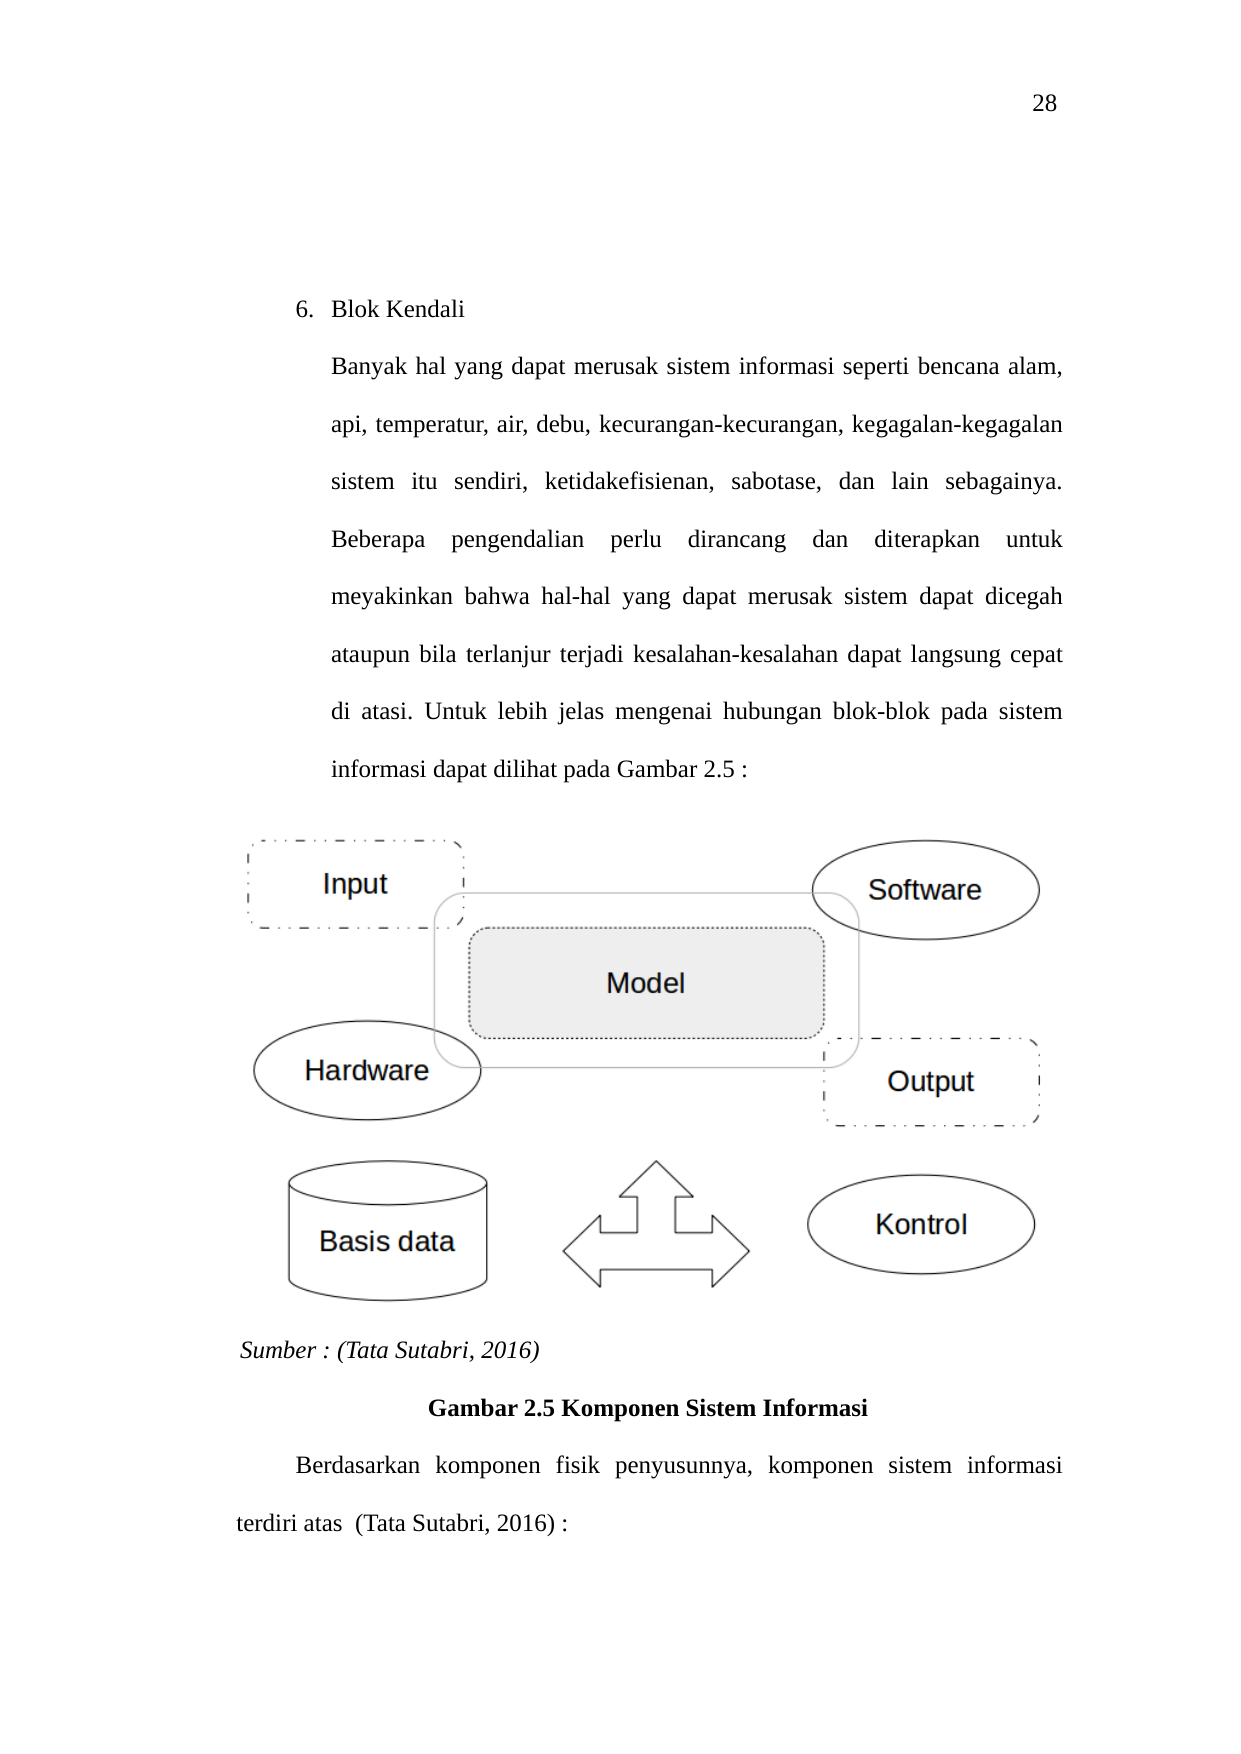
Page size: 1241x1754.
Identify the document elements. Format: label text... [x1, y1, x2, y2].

text Sumber : (Tata Sutabri, 2016) [240, 1307, 1056, 1364]
picture [239, 821, 1057, 1307]
text Berdasarkan komponen fisik penyusunnya, komponen sistem informasi terdiri atas (Tata Sutabri, 2016) : [236, 1450, 1063, 1537]
list Blok Kendali [295, 294, 1063, 322]
list Banyak hal yang dapat merusak sistem informasi seperti bencana alam, api, temperatur, air, debu, kecurangan-kecurangan, kegagalan-kegagalan sistem itu sendiri, ketidakefisienan, sabotase, dan lain sebagainya. Beberapa pengendalian perlu dirancang dan diterapkan untuk meyakinkan bahwa hal-hal yang dapat merusak sistem dapat dicegah ataupun bila terlanjur terjadi kesalahan-kesalahan dapat langsung cepat di atasi. Untuk lebih jelas mengenai hubungan blok-blok pada sistem informasi dapat dilihat pada Gambar 2.5 : [295, 351, 1063, 782]
text Gambar 2.5 Komponen Sistem Informasi [240, 1393, 1056, 1422]
